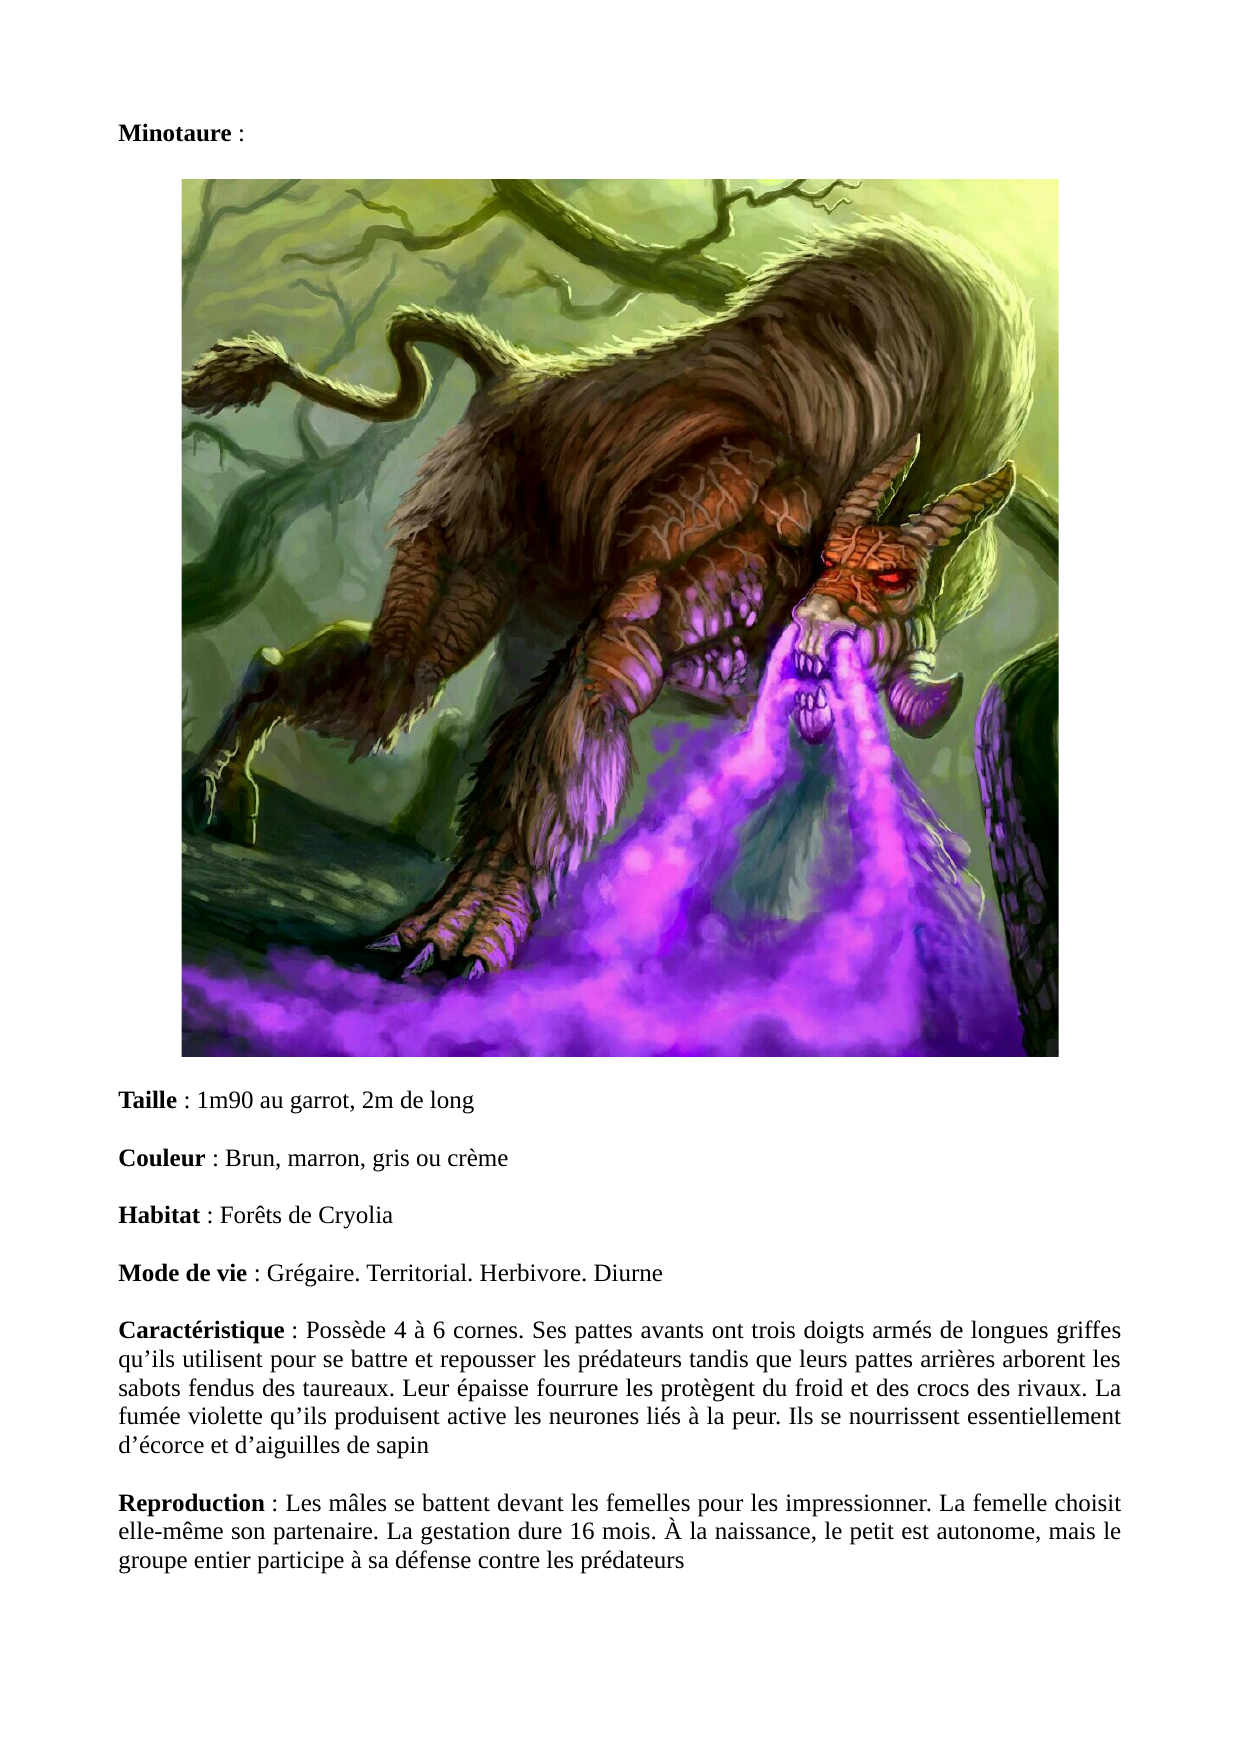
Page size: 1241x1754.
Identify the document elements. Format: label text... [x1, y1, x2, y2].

text Taille : 1m90 au garrot, 2m de long [118, 1085, 1122, 1114]
text Mode de vie : Grégaire. Territorial. Herbivore. Diurne [118, 1258, 1122, 1286]
text Caractéristique : Possède 4 à 6 cornes. Ses pattes avants ont trois doigts armés de longues griffes qu’ils utilisent pour se battre et repousser les prédateurs tandis que leurs pattes arrières arborent les sabots fendus des taureaux. Leur épaisse fourrure les protègent du froid et des crocs des rivaux. La fumée violette qu’ils produisent active les neurones liés à la peur. Ils se nourrissent essentiellement d’écorce et d’aiguilles de sapin [118, 1315, 1122, 1459]
text Couleur : Brun, marron, gris ou crème [118, 1143, 1122, 1171]
text Habitat : Forêts de Cryolia [118, 1200, 1122, 1229]
text Minotaure : [118, 118, 1122, 147]
picture [181, 179, 1059, 1057]
text Reproduction : Les mâles se battent devant les femelles pour les impressionner. La femelle choisit elle-même son partenaire. La gestation dure 16 mois. À la naissance, le petit est autonome, mais le groupe entier participe à sa défense contre les prédateurs [118, 1488, 1122, 1574]
